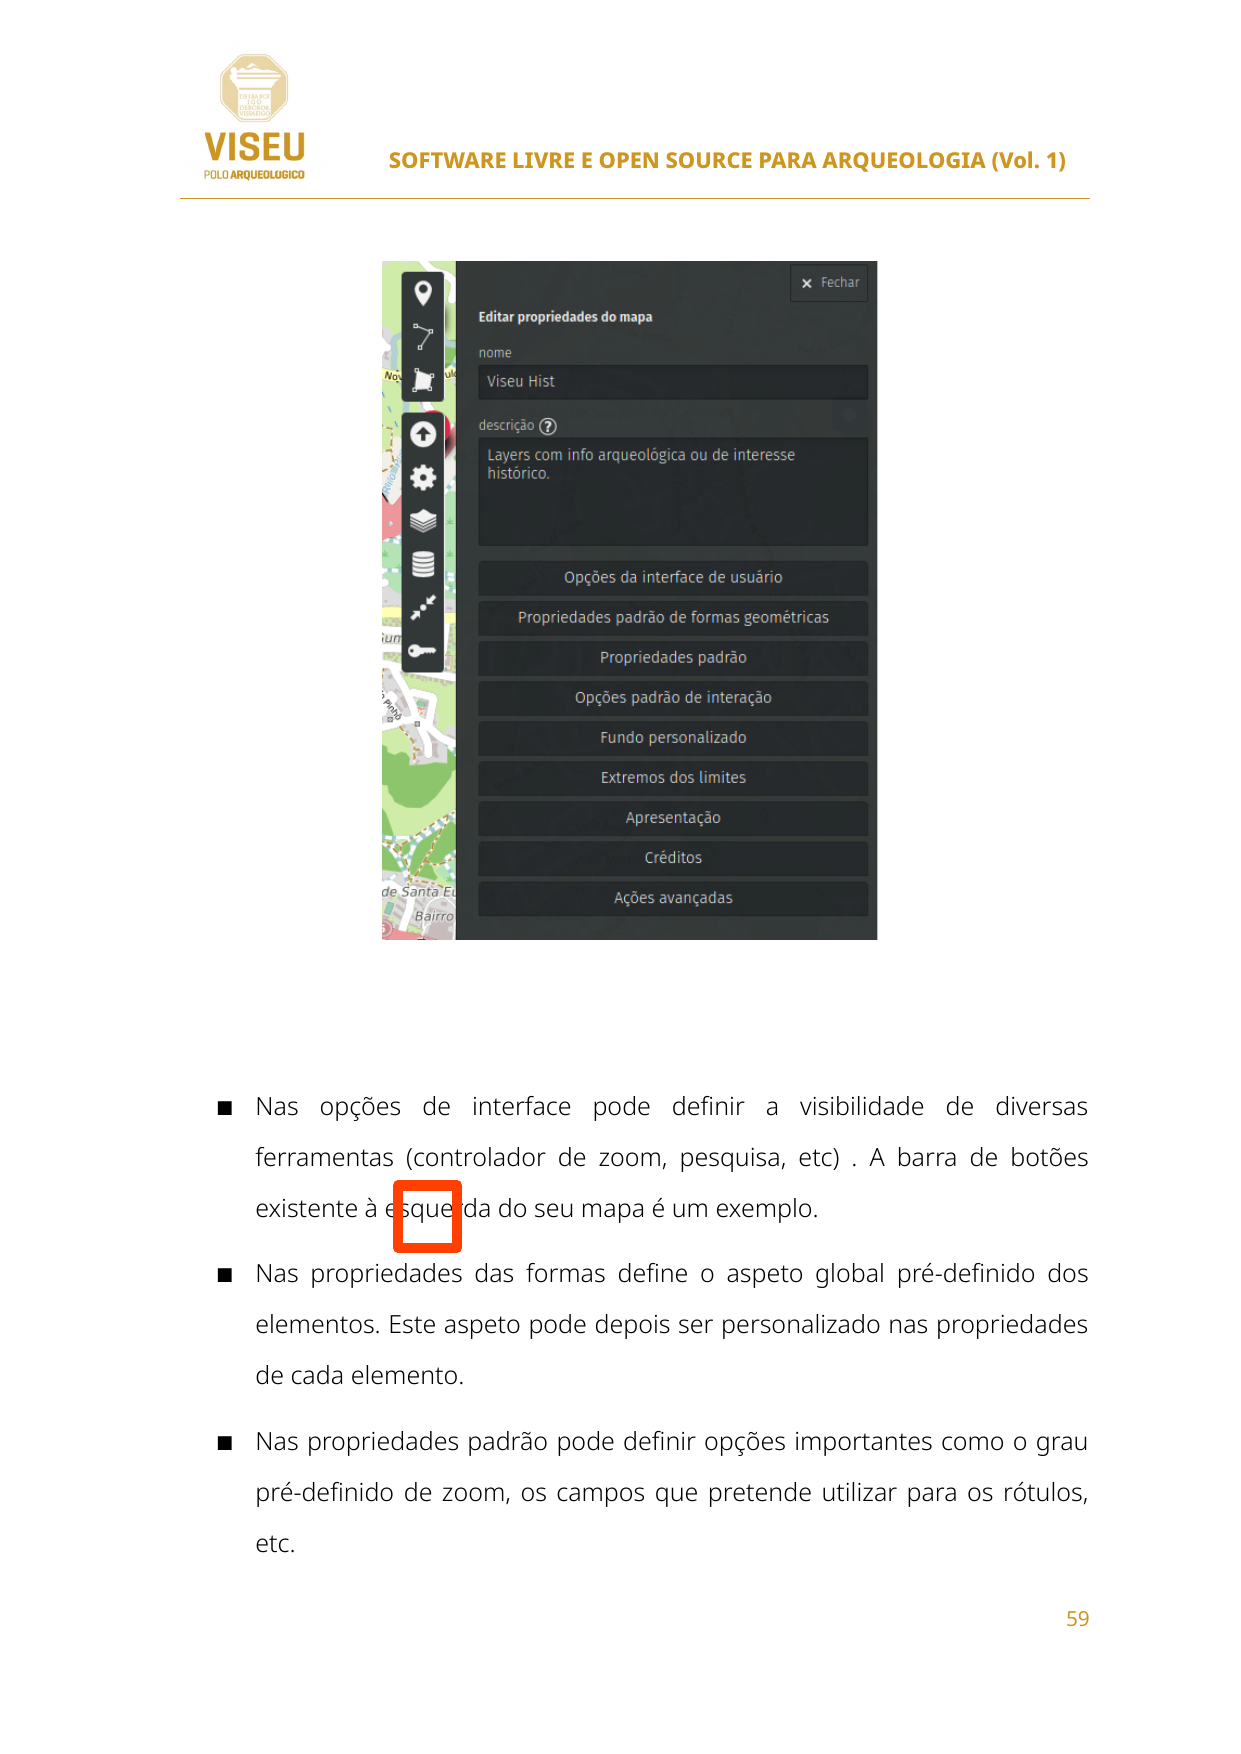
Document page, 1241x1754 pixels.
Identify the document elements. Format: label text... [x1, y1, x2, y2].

picture [382, 261, 878, 940]
list Nas propriedades padrão pode definir opções importantes como o grau pré-definido de zoom, os campos que pretende utilizar para os rótulos, etc. [218, 1424, 1090, 1560]
list Nas propriedades das formas define o aspeto global pré-definido dos elementos. Este aspeto pode depois ser personalizado nas propriedades de cada elemento. [218, 1256, 1090, 1392]
list Nas opções de interface pode definir a visibilidade de diversas ferramentas (controlador de zoom, pesquisa, etc) . A barra de botões existente à esquerda do seu mapa é um exemplo. [218, 1088, 1090, 1224]
